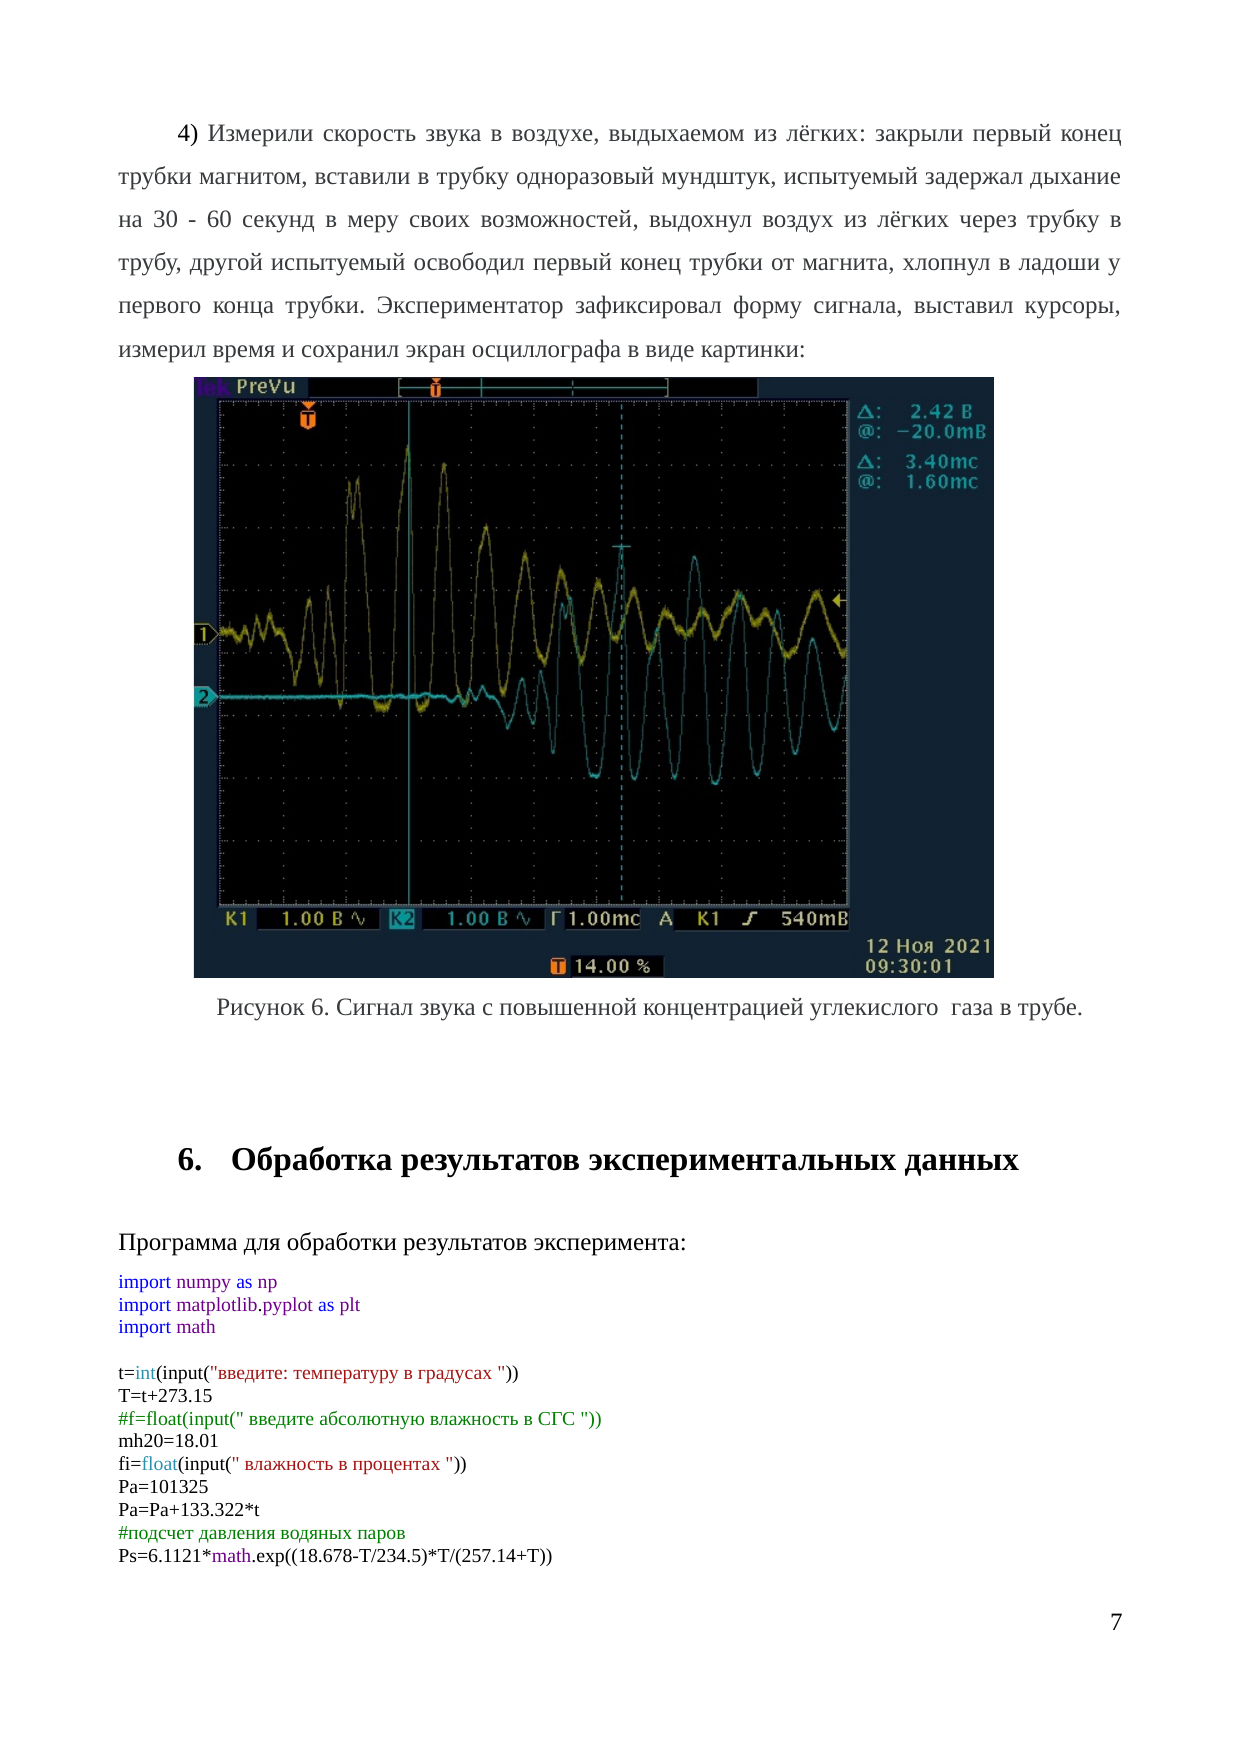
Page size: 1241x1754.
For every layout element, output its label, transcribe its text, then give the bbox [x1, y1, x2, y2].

picture [193, 377, 994, 978]
text #f=float(input(" введите абсолютнyю влажность в СГС ")) [118, 1407, 1122, 1429]
text t=int(input("введите: температуру в градусах ")) [118, 1361, 1122, 1384]
text mh20=18.01 [118, 1429, 1122, 1452]
text Pa=101325 [118, 1475, 1122, 1498]
subtitle Обработка результатов экспериментальных данных [118, 1140, 1122, 1178]
text Pa=Pa+133.322*t [118, 1498, 1122, 1521]
text import math [118, 1315, 1122, 1338]
text Программа для обработки результатов эксперимента: [118, 1227, 1122, 1255]
text 4) Измерили скорость звука в воздухе, выдыхаемом из лёгких: закрыли первый конец трубки магнитом, вставили в трубку одноразовый мундштук, испытуемый задержал дыхание на 30 - 60 секунд в меру своих возможностей, выдохнул воздух из лёгких через трубку в трубу, другой испытуемый освободил первый конец трубки от магнита, хлопнул в ладоши у первого конца трубки. Экспериментатор зафиксировал форму сигнала, выставил курсоры, измерил время и сохранил экран осциллографа в виде картинки: [118, 118, 1122, 362]
text #подсчет давления водяныx паров [118, 1521, 1122, 1543]
text T=t+273.15 [118, 1384, 1122, 1407]
text fi=float(input(" влажность в процентах ")) [118, 1452, 1122, 1475]
text import numpy as np [118, 1270, 1122, 1293]
text Ps=6.1121*math.exp((18.678-T/234.5)*T/(257.14+T)) [118, 1543, 1122, 1566]
text import matplotlib.pyplot as plt [118, 1293, 1122, 1315]
text Рисунок 6. Сигнал звука с повышенной концентрацией углекислого газа в трубе. [118, 377, 1122, 1020]
